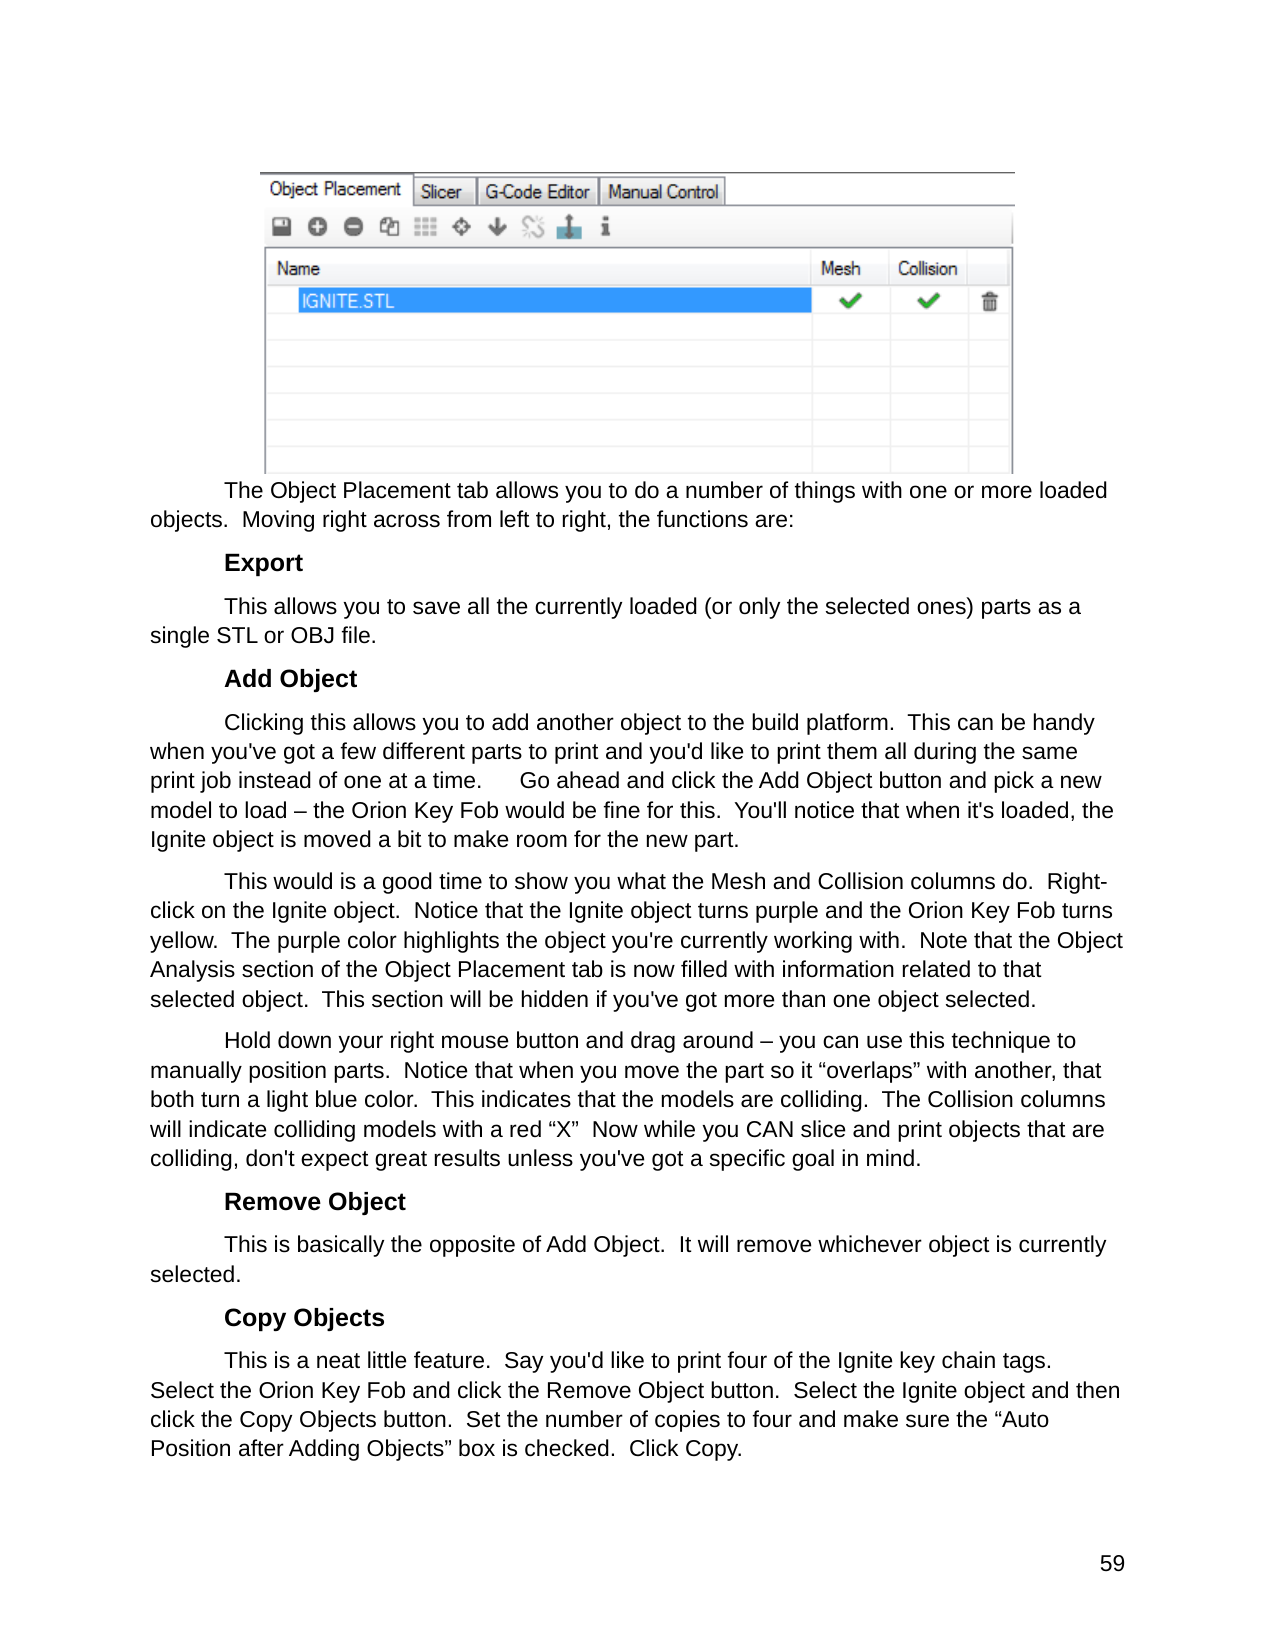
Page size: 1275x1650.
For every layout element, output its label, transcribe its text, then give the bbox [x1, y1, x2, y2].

text This allows you to save all the currently loaded (or only the selected ones) parts as a single STL or OBJ file. [150, 593, 1125, 648]
picture [260, 172, 1015, 474]
text This is basically the opposite of Add Object. It will remove whichever object is currently selected. [150, 1232, 1125, 1287]
text The Object Placement tab allows you to do a number of things with one or more loaded objects. Moving right across from left to right, the functions are: [150, 150, 1125, 533]
text Hold down your right mouse button and drag around – you can use this technique to manually position parts. Notice that when you move the part so it “overlaps” with another, that both turn a light blue color. This indicates that the models are colliding. The Collision columns will indicate colliding models with a red “X” Now while you CAN slice and print objects that are colliding, don't expect great results unless you've got a specific goal in mind. [150, 1028, 1125, 1171]
text Clicking this allows you to add another object to the build platform. This can be handy when you've got a few different parts to print and you'd like to print them all during the same print job instead of one at a time. Go ahead and click the Add Object button and pick a new model to load – the Orion Key Fob would be fine for this. You'll notice that when it's loaded, the Ignite object is moved a bit to make room for the new part. [150, 709, 1125, 852]
text Export [150, 549, 1125, 577]
text Add Object [150, 665, 1125, 693]
text This is a neat little feature. Say you'd like to print four of the Ignite key chain tags. Select the Orion Key Fob and click the Remove Object button. Select the Ignite object and then click the Copy Objects button. Set the number of copies to four and make sure the “Auto Position after Adding Objects” box is checked. Click Copy. [150, 1348, 1125, 1462]
text This would is a good time to show you what the Mesh and Collision columns do. Right-click on the Ignite object. Notice that the Ignite object turns purple and the Orion Key Fob turns yellow. The purple color highlights the object you're currently working with. Note that the Object Analysis section of the Object Placement tab is now filled with information related to that selected object. This section will be hidden if you've got more than one object selected. [150, 869, 1125, 1012]
text Remove Object [150, 1187, 1125, 1215]
text Copy Objects [150, 1303, 1125, 1331]
